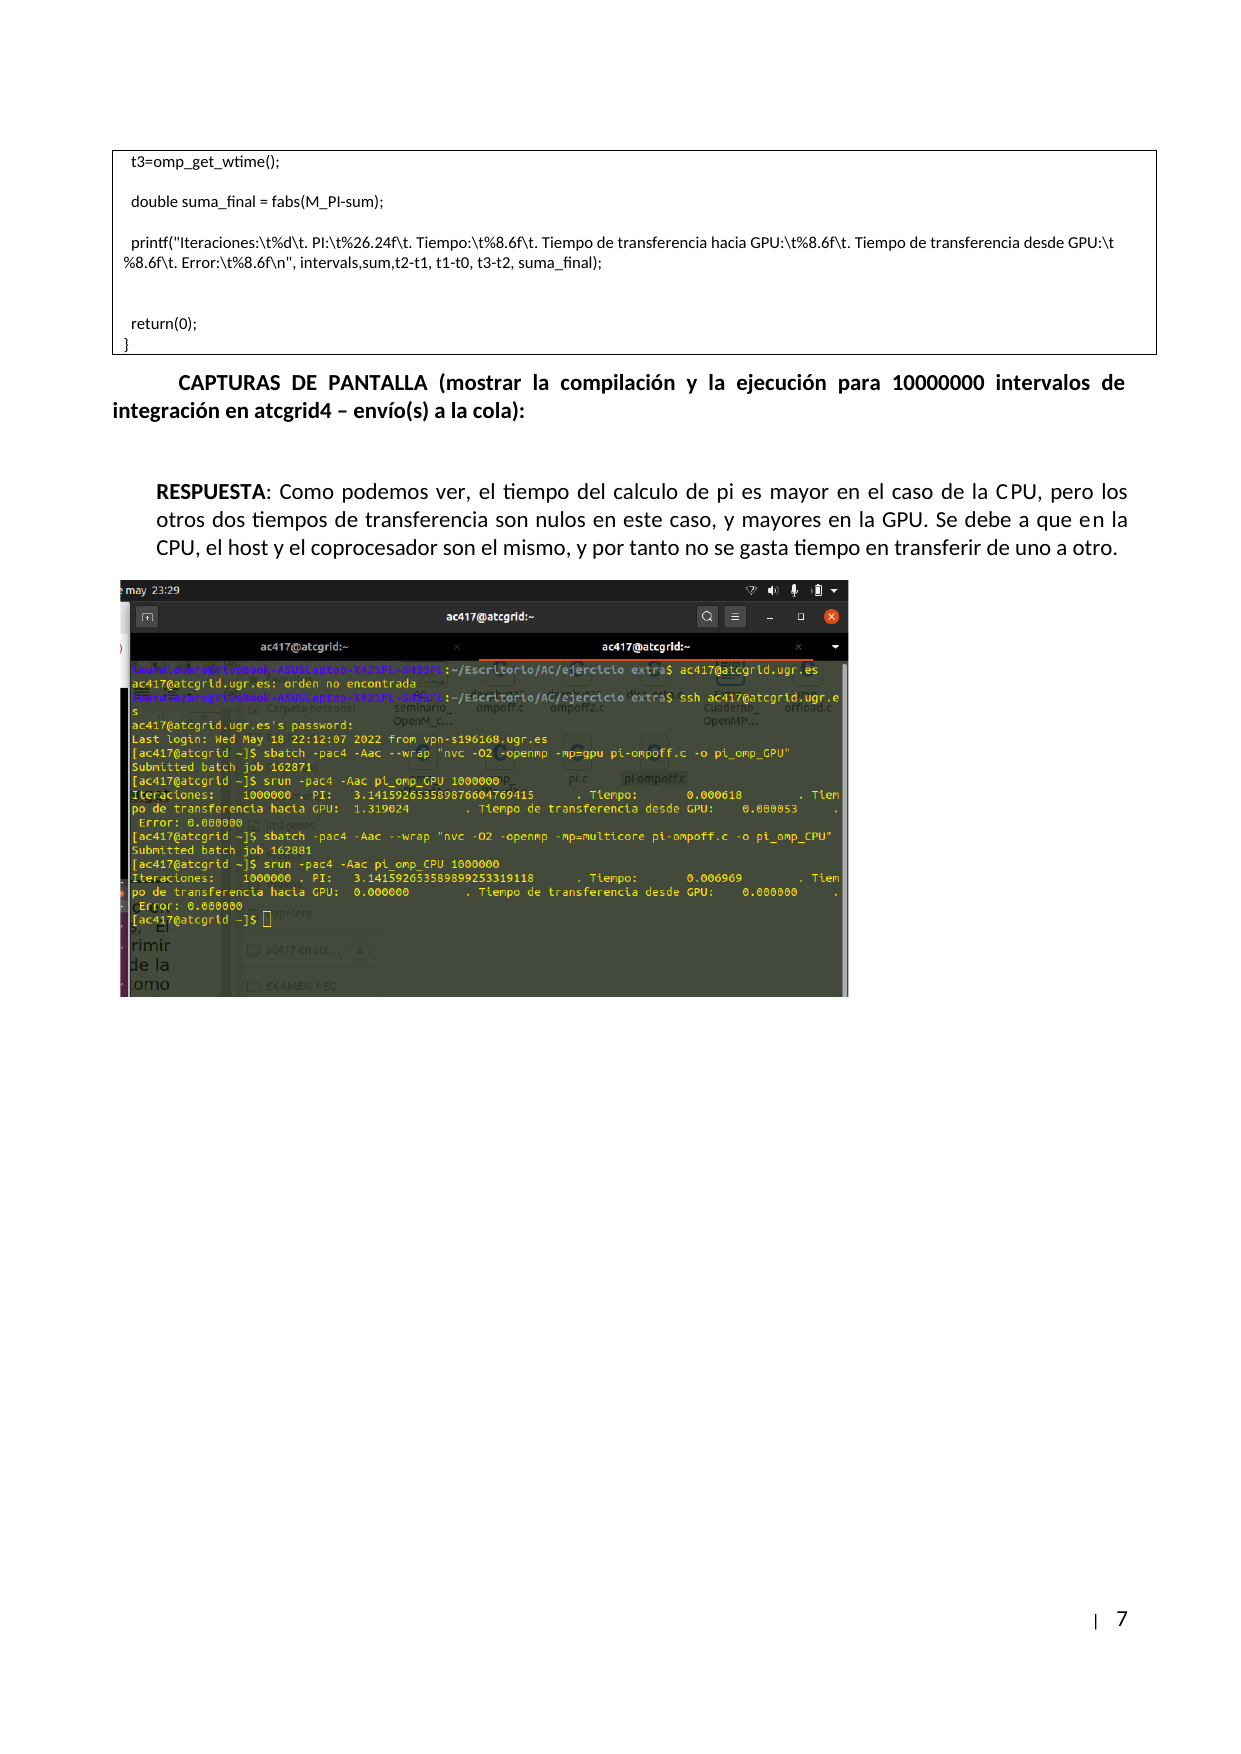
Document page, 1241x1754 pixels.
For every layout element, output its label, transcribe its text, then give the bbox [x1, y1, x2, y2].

list CAPTURAS DE PANTALLA (mostrar la compilación y la ejecución para 10000000 intervalos de integración en atcgrid4 – envío(s) a la cola): [112, 368, 1128, 424]
list RESPUESTA: Como podemos ver, el tiempo del calculo de pi es mayor en el caso de la CPU, pero los otros dos tiempos de transferencia son nulos en este caso, y mayores en la GPU. Se debe a que en la CPU, el host y el coprocesador son el mismo, y por tanto no se gasta tiempo en transferir de uno a otro. [156, 477, 1128, 561]
